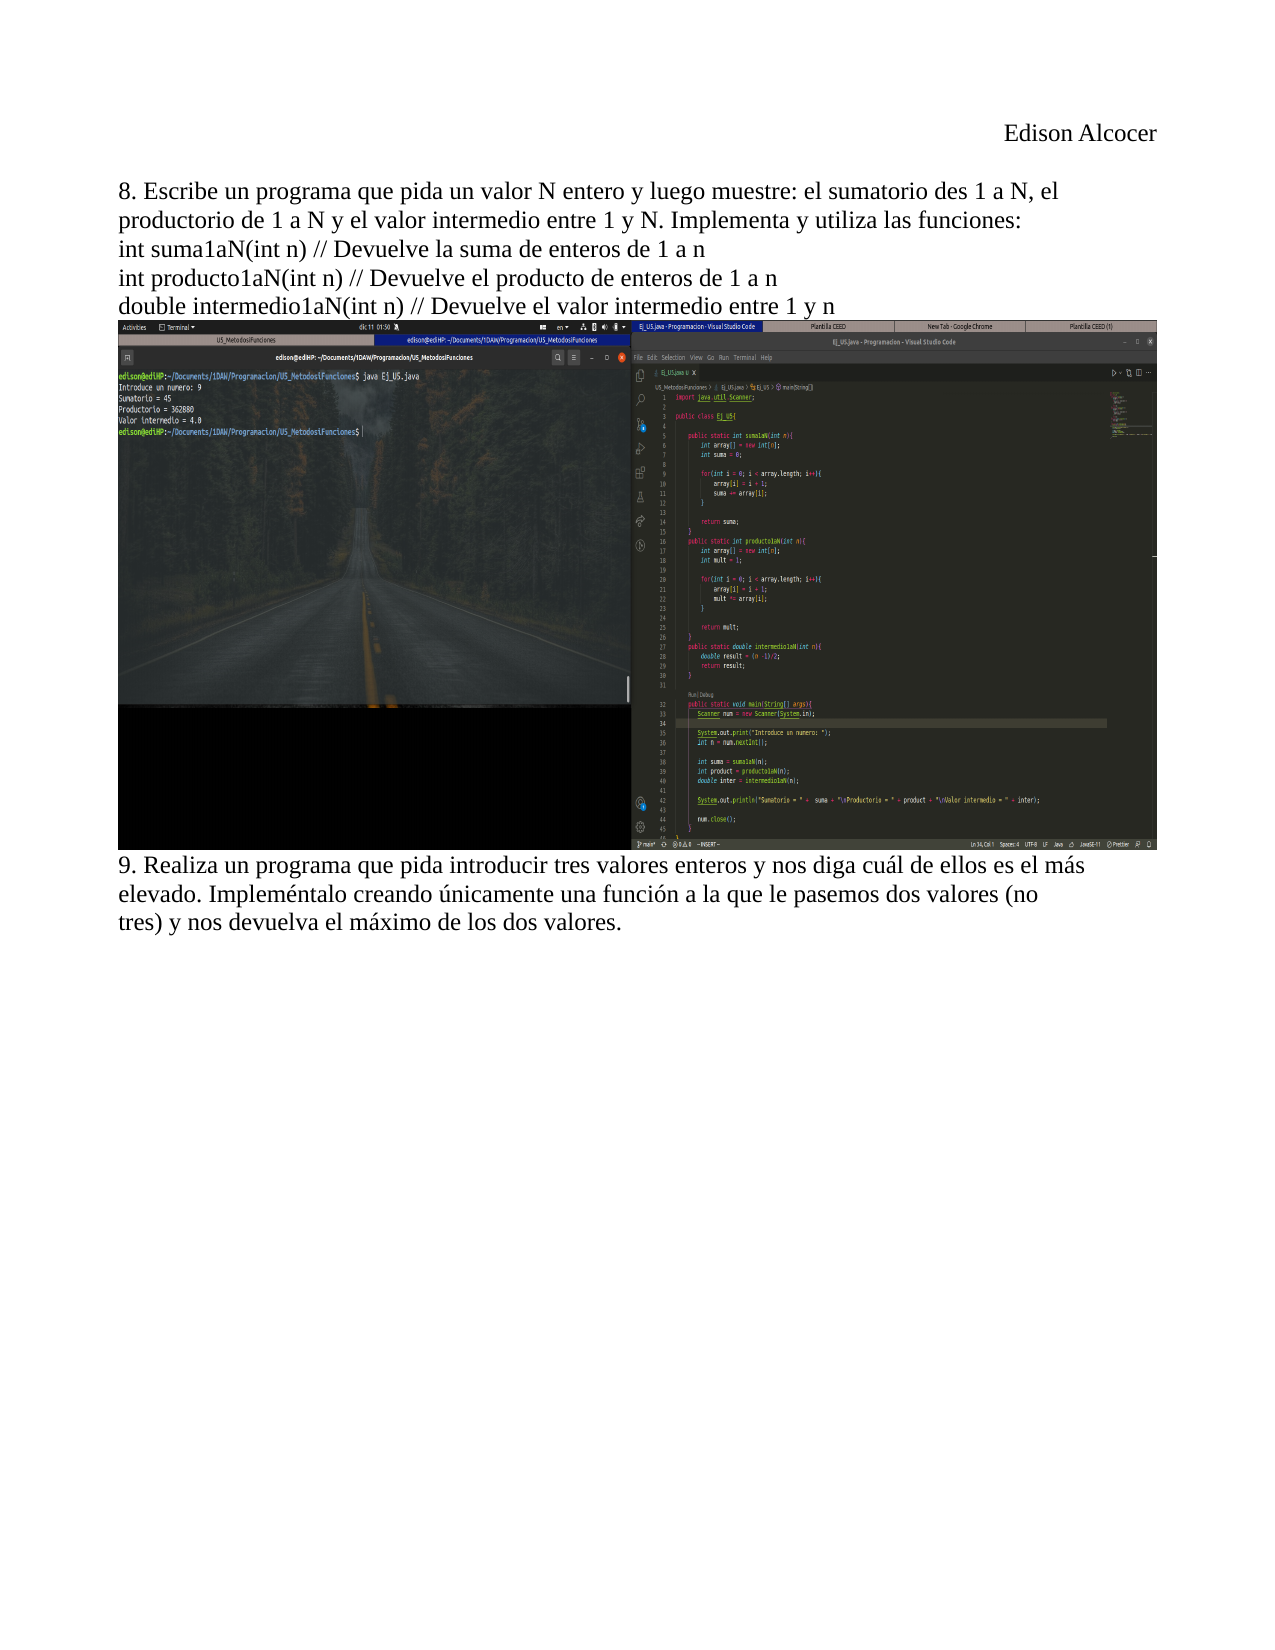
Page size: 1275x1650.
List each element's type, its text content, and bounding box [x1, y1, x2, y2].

picture [118, 320, 1157, 850]
text productorio de 1 a N y el valor intermedio entre 1 y N. Implementa y utiliza las funciones: [118, 205, 1157, 234]
text tres) y nos devuelva el máximo de los dos valores. [118, 907, 1157, 936]
text int producto1aN(int n) // Devuelve el producto de enteros de 1 a n [118, 263, 1157, 291]
text int suma1aN(int n) // Devuelve la suma de enteros de 1 a n [118, 234, 1157, 263]
text elevado. Impleméntalo creando únicamente una función a la que le pasemos dos valores (no [118, 879, 1157, 907]
text double intermedio1aN(int n) // Devuelve el valor intermedio entre 1 y n [118, 291, 1157, 320]
text 8. Escribe un programa que pida un valor N entero y luego muestre: el sumatorio des 1 a N, el [118, 176, 1157, 205]
text 9. Realiza un programa que pida introducir tres valores enteros y nos diga cuál de ellos es el más [118, 850, 1157, 879]
